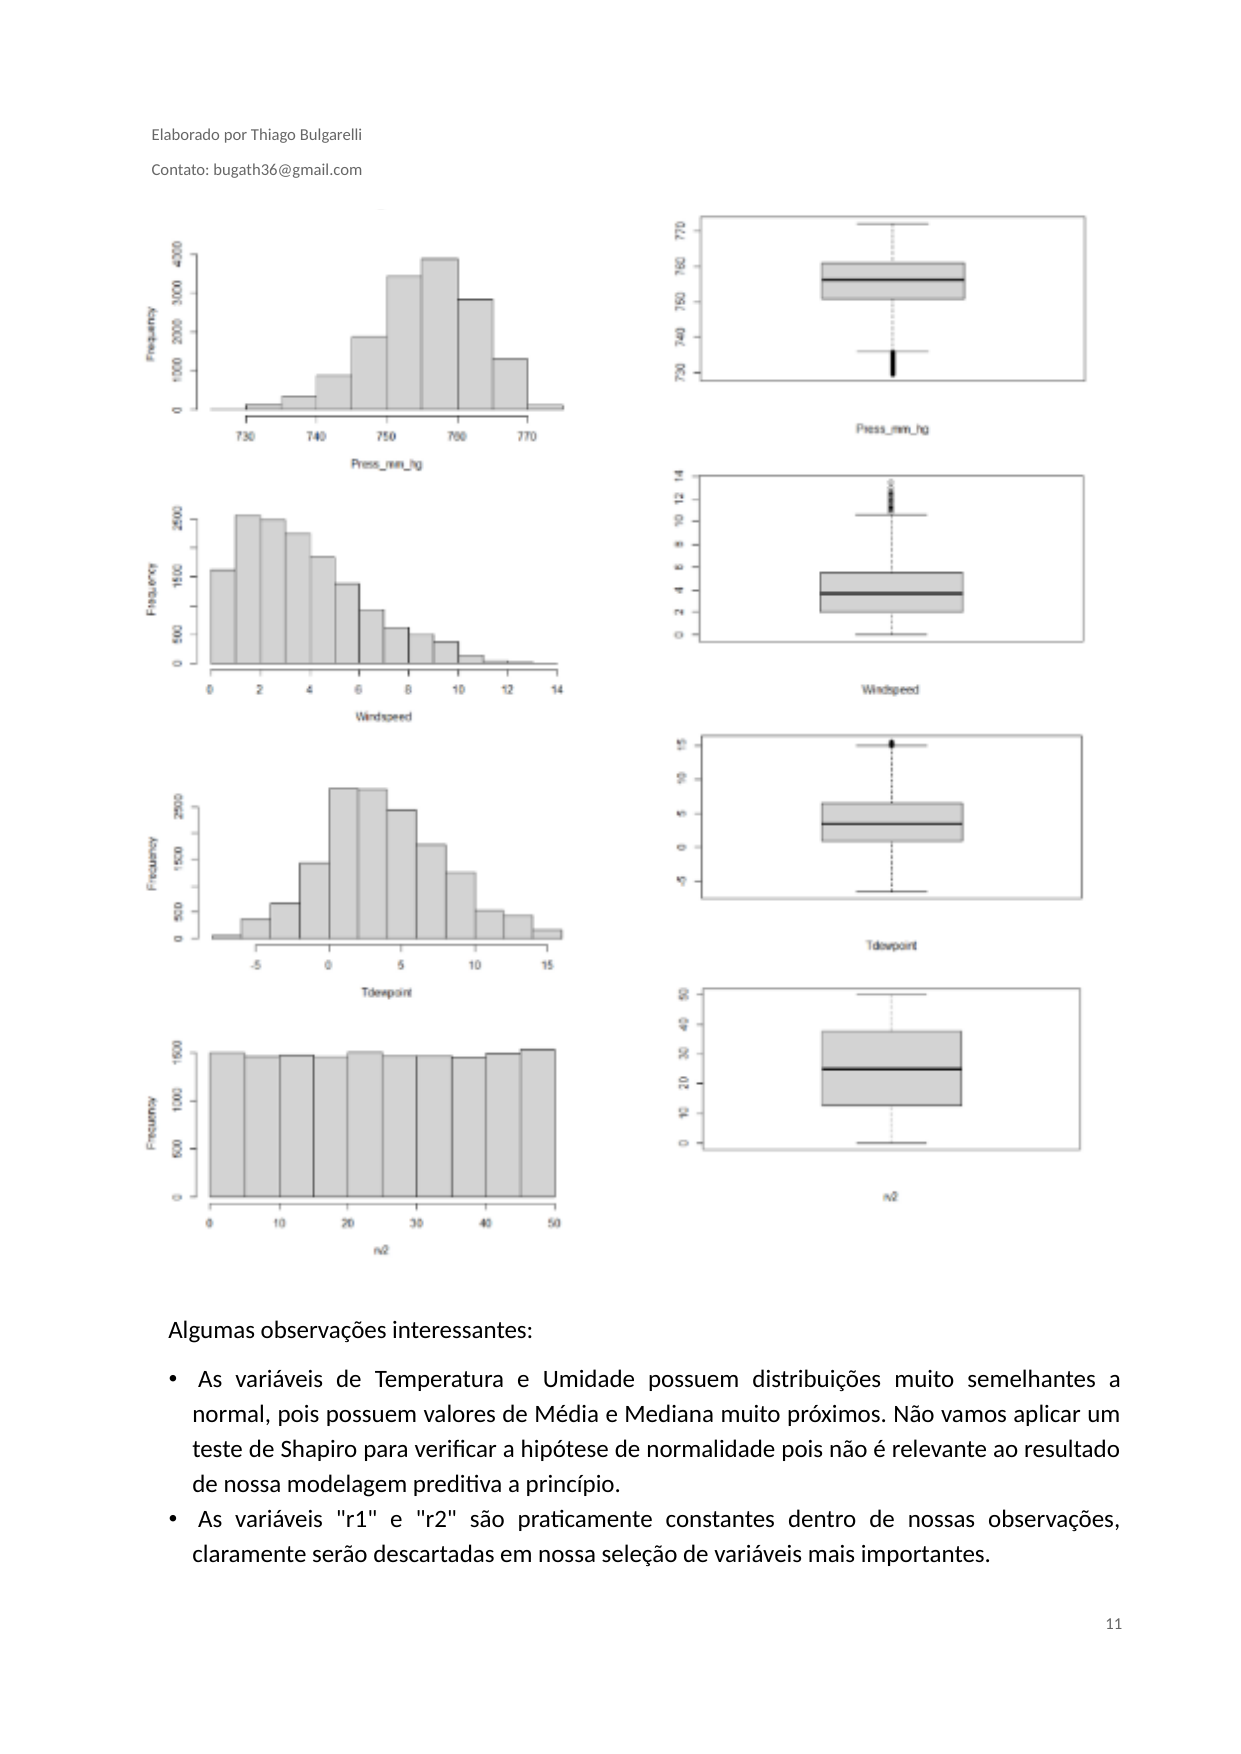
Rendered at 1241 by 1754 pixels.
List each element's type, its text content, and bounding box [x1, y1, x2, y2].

list As variáveis "r1" e "r2" são praticamente constantes dentro de nossas observações, claramente serão descartadas em nossa seleção de variáveis mais importantes. [162, 1503, 1122, 1569]
picture [126, 209, 1115, 1260]
list As variáveis de Temperatura e Umidade possuem distribuições muito semelhantes a normal, pois possuem valores de Média e Mediana muito próximos. Não vamos aplicar um teste de Shapiro para verificar a hipótese de normalidade pois não é relevante ao resultado de nossa modelagem preditiva a princípio. [162, 1363, 1122, 1499]
text Algumas observações interessantes: [118, 1314, 1122, 1344]
